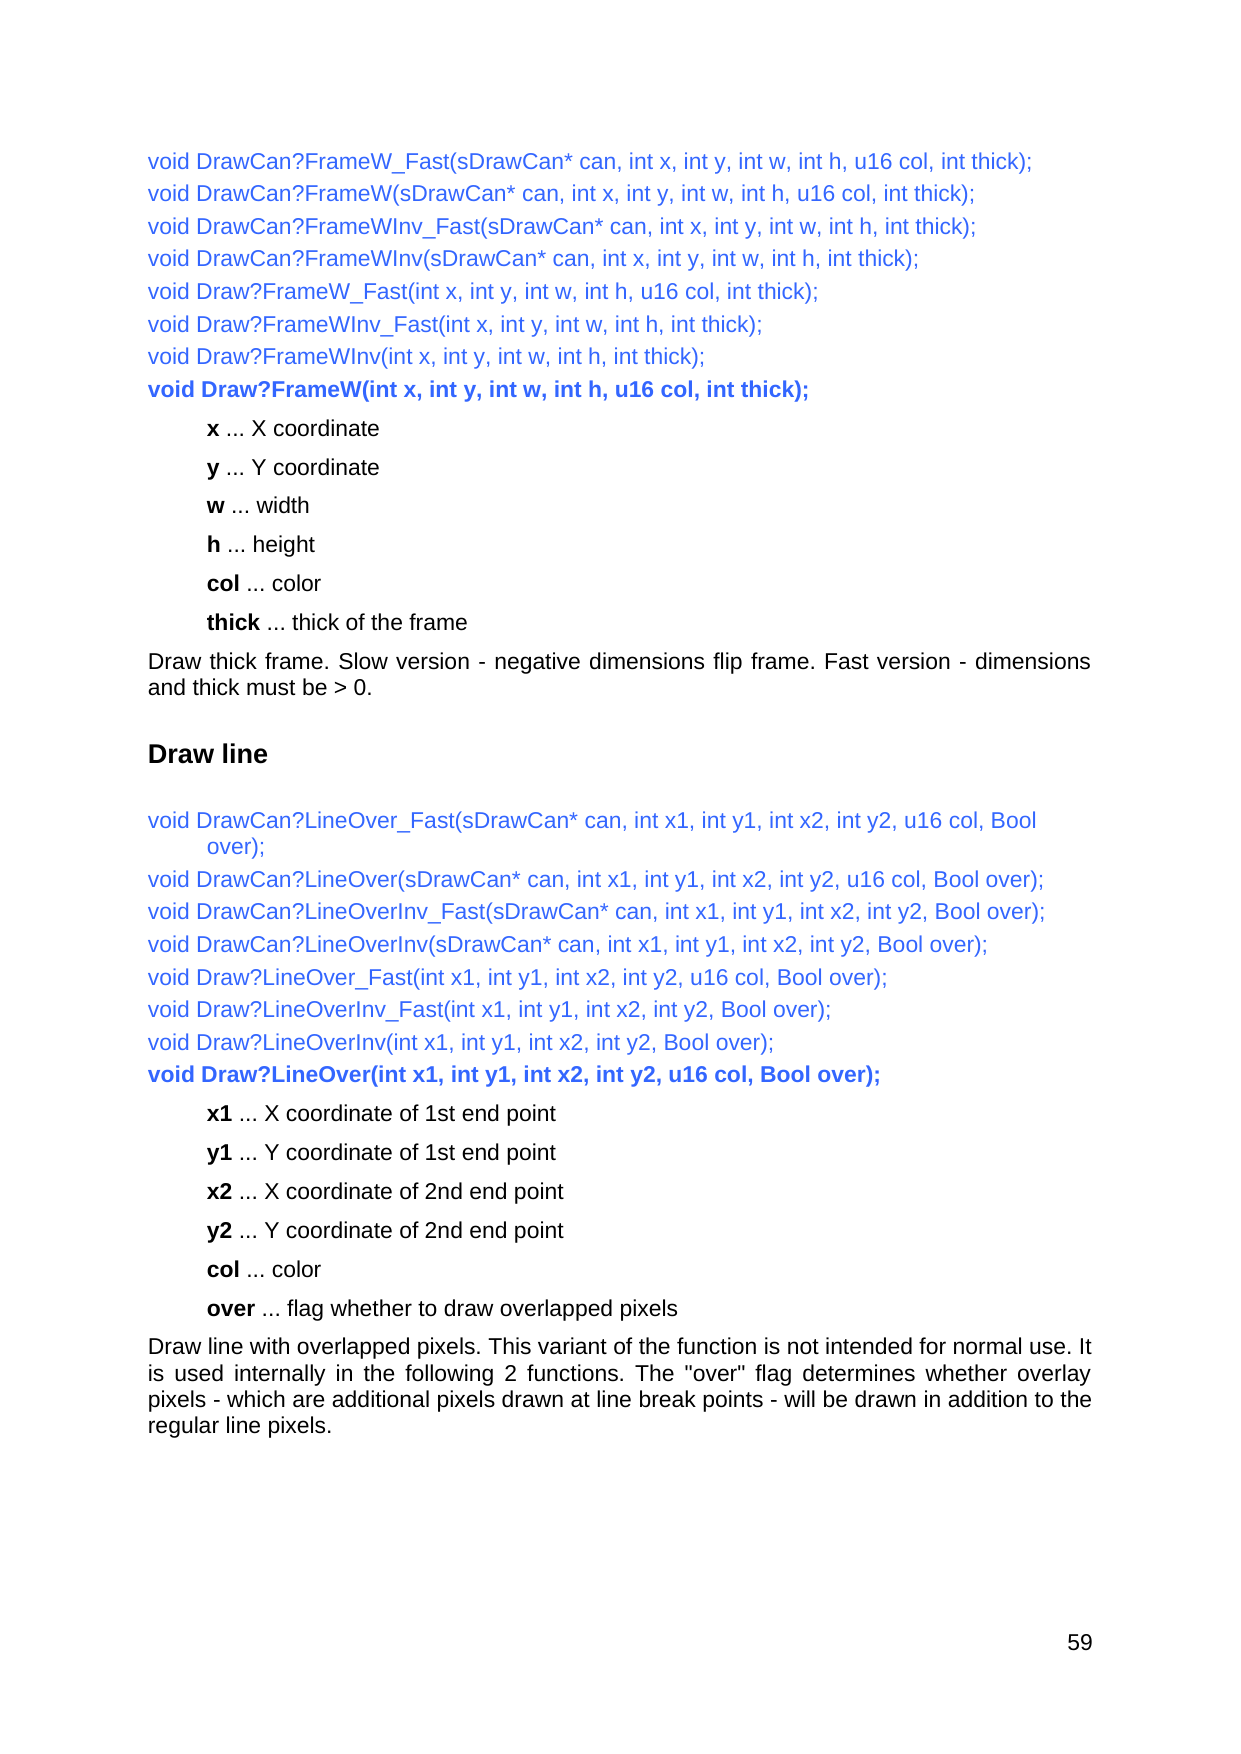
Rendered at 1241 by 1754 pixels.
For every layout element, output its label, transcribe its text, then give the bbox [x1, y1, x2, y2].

text y ... Y coordinate [148, 453, 1093, 480]
text void DrawCan?FrameW(sDrawCan* can, int x, int y, int w, int h, u16 col, int thick); [148, 180, 1093, 207]
text y2 ... Y coordinate of 2nd end point [148, 1217, 1093, 1243]
text void Draw?LineOverInv(int x1, int y1, int x2, int y2, Bool over); [148, 1029, 1093, 1055]
text col ... color [148, 570, 1093, 596]
text void Draw?FrameW(int x, int y, int w, int h, u16 col, int thick); [148, 376, 1093, 402]
text y1 ... Y coordinate of 1st end point [148, 1139, 1093, 1165]
text void DrawCan?FrameWInv(sDrawCan* can, int x, int y, int w, int h, int thick); [148, 245, 1093, 272]
text over ... flag whether to draw overlapped pixels [148, 1294, 1093, 1321]
text void DrawCan?LineOverInv_Fast(sDrawCan* can, int x1, int y1, int x2, int y2, Bool over); [148, 898, 1093, 925]
text void Draw?FrameWInv(int x, int y, int w, int h, int thick); [148, 343, 1093, 369]
text void DrawCan?FrameW_Fast(sDrawCan* can, int x, int y, int w, int h, u16 col, int thick); [148, 148, 1093, 174]
text void DrawCan?LineOverInv(sDrawCan* can, int x1, int y1, int x2, int y2, Bool over); [148, 931, 1093, 957]
text void DrawCan?FrameWInv_Fast(sDrawCan* can, int x, int y, int w, int h, int thick); [148, 213, 1093, 239]
text void DrawCan?LineOver_Fast(sDrawCan* can, int x1, int y1, int x2, int y2, u16 col, Bool over); [148, 807, 1093, 859]
subtitle Draw line [148, 738, 1093, 769]
text void Draw?FrameW_Fast(int x, int y, int w, int h, u16 col, int thick); [148, 278, 1093, 304]
text col ... color [148, 1256, 1093, 1282]
text Draw thick frame. Slow version - negative dimensions flip frame. Fast version - dimensions and thick must be > 0. [148, 648, 1093, 701]
text thick ... thick of the frame [148, 609, 1093, 635]
text Draw line with overlapped pixels. This variant of the function is not intended for normal use. It is used internally in the following 2 functions. The "over" flag determines whether overlay pixels - which are additional pixels drawn at line break points - will be drawn in addition to the regular line pixels. [148, 1333, 1093, 1439]
text x2 ... X coordinate of 2nd end point [148, 1178, 1093, 1204]
text void DrawCan?LineOver(sDrawCan* can, int x1, int y1, int x2, int y2, u16 col, Bool over); [148, 866, 1093, 892]
text void Draw?LineOver_Fast(int x1, int y1, int x2, int y2, u16 col, Bool over); [148, 963, 1093, 990]
text w ... width [148, 492, 1093, 519]
text x ... X coordinate [148, 415, 1093, 441]
text void Draw?FrameWInv_Fast(int x, int y, int w, int h, int thick); [148, 311, 1093, 337]
text h ... height [148, 531, 1093, 558]
text void Draw?LineOverInv_Fast(int x1, int y1, int x2, int y2, Bool over); [148, 996, 1093, 1022]
text void Draw?LineOver(int x1, int y1, int x2, int y2, u16 col, Bool over); [148, 1061, 1093, 1088]
text x1 ... X coordinate of 1st end point [148, 1100, 1093, 1127]
